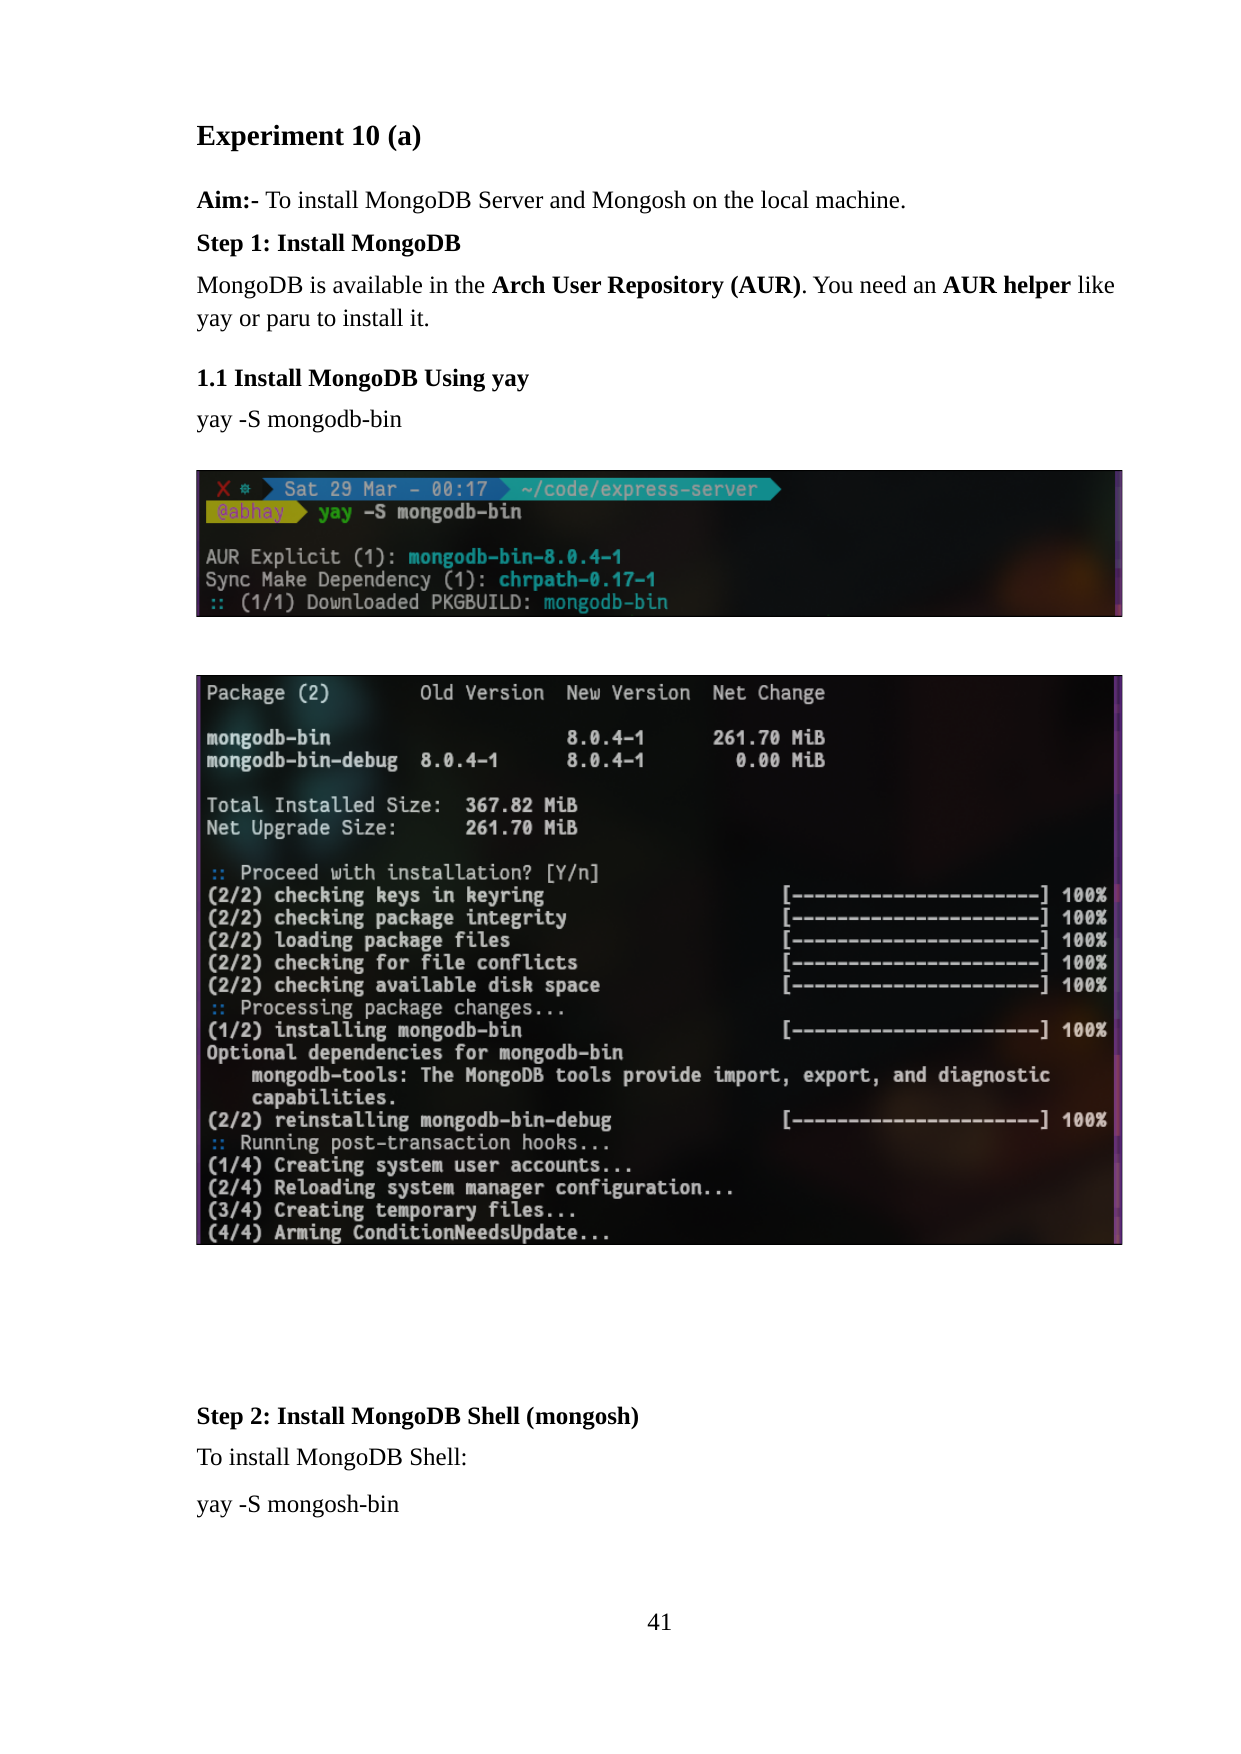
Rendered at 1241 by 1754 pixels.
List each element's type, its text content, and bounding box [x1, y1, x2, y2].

text To install MongoDB Shell: [196, 1442, 1122, 1471]
subtitle 1.1 Install MongoDB Using yay [196, 363, 1122, 392]
text yay -S mongosh-bin [196, 1489, 1122, 1518]
text MongoDB is available in the Arch User Repository (AUR). You need an AUR helper like yay or paru to install it. [196, 270, 1122, 332]
picture [196, 470, 1123, 617]
text Experiment 10 (a) [196, 118, 1122, 152]
picture [196, 675, 1123, 1245]
text yay -S mongodb-bin [196, 404, 1122, 433]
subtitle Step 1: Install MongoDB [196, 228, 1122, 257]
text Aim:- To install MongoDB Server and Mongosh on the local machine. [196, 185, 1122, 214]
subtitle Step 2: Install MongoDB Shell (mongosh) [196, 1401, 1122, 1429]
